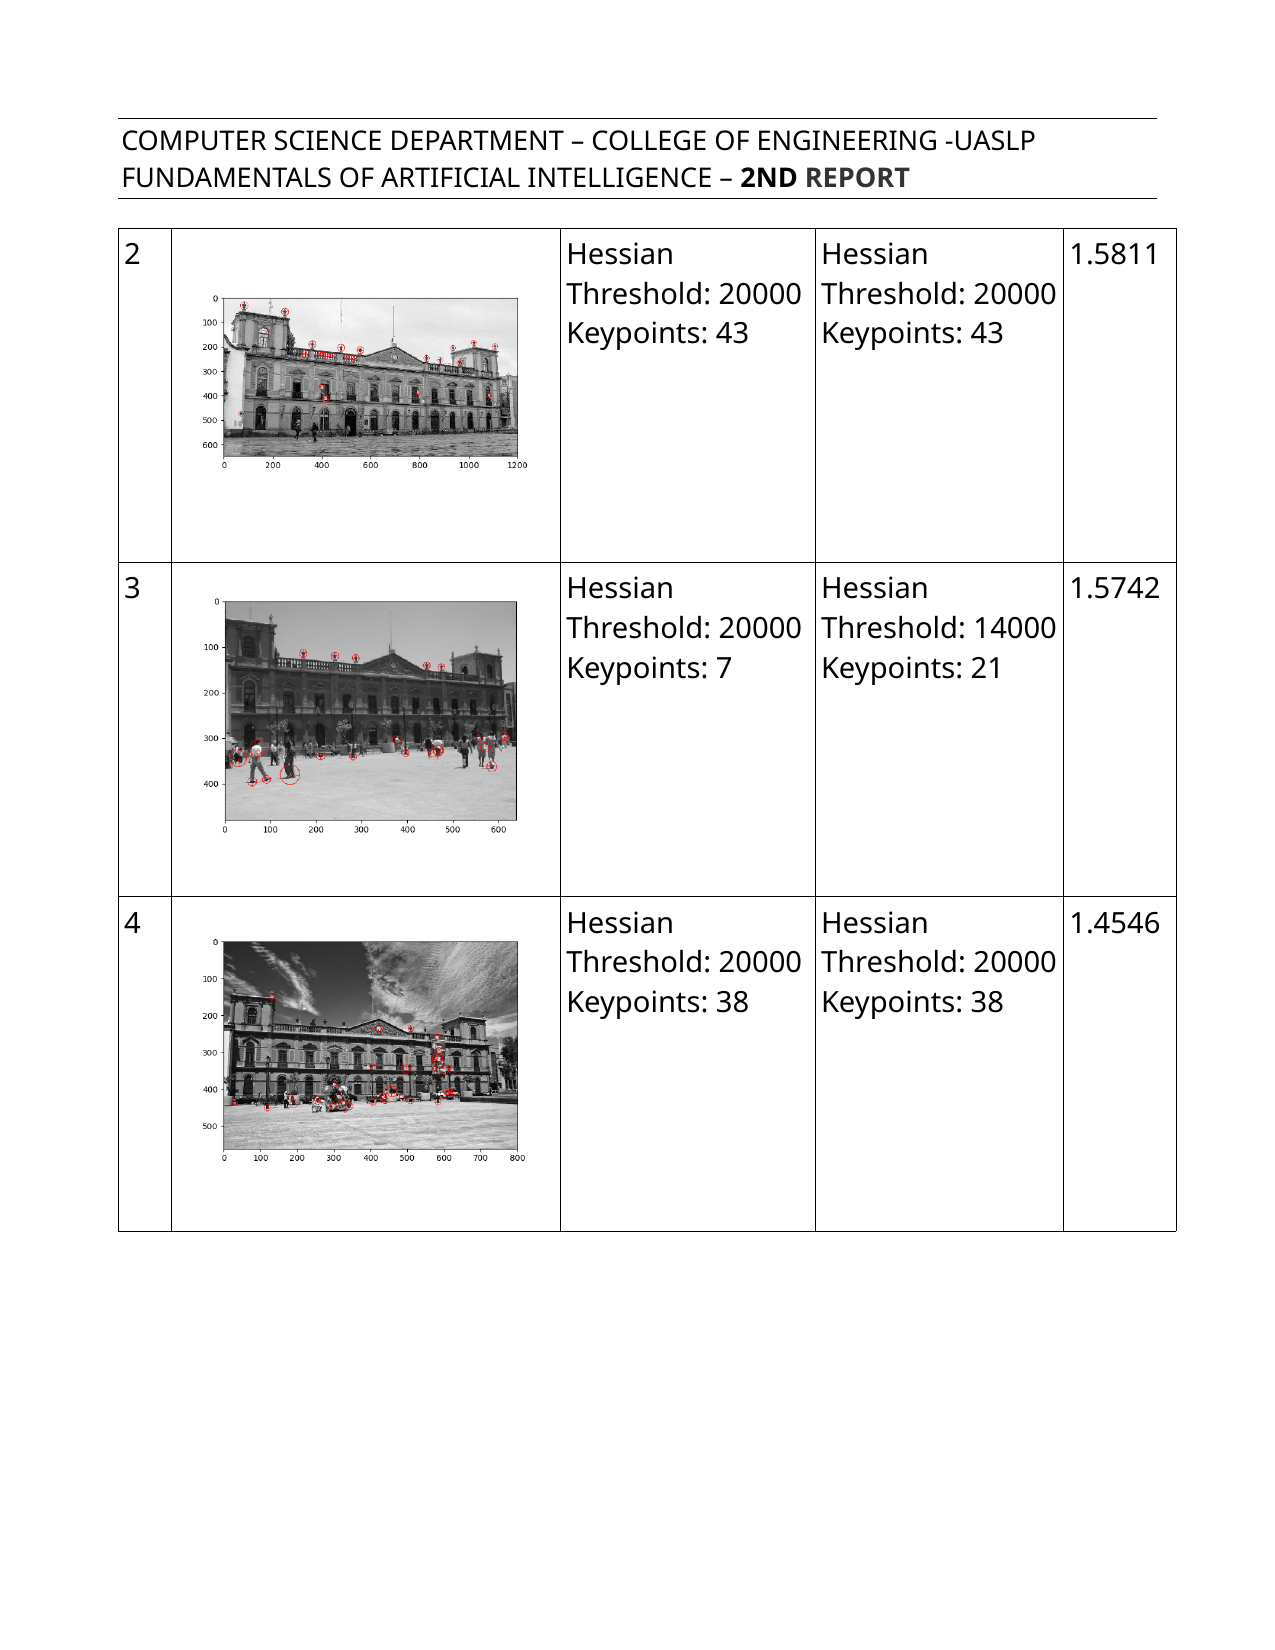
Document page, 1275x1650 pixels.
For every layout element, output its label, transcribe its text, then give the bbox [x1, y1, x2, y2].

picture [177, 233, 555, 517]
table_cell Hessian Threshold: 20000 Keypoints: 38 [816, 897, 1063, 1231]
table_cell 3 [119, 563, 171, 896]
table_cell Hessian Threshold: 20000 Keypoints: 43 [816, 229, 1063, 562]
table_cell 1.5742 [1064, 563, 1176, 896]
picture [177, 567, 555, 851]
table_cell 1.5811 [1064, 229, 1176, 562]
table_cell Hessian Threshold: 14000 Keypoints: 21 [816, 563, 1063, 896]
table_cell 1.4546 [1064, 897, 1176, 1231]
table_cell Hessian Threshold: 20000 Keypoints: 38 [561, 897, 815, 1231]
table_cell [172, 563, 560, 896]
table_cell 4 [119, 897, 171, 1231]
table_cell 2 [119, 229, 171, 562]
picture [177, 902, 555, 1186]
table_cell Hessian Threshold: 20000 Keypoints: 43 [561, 229, 815, 562]
table_cell [172, 897, 560, 1231]
table_cell Hessian Threshold: 20000 Keypoints: 7 [561, 563, 815, 896]
table_cell [172, 229, 560, 562]
